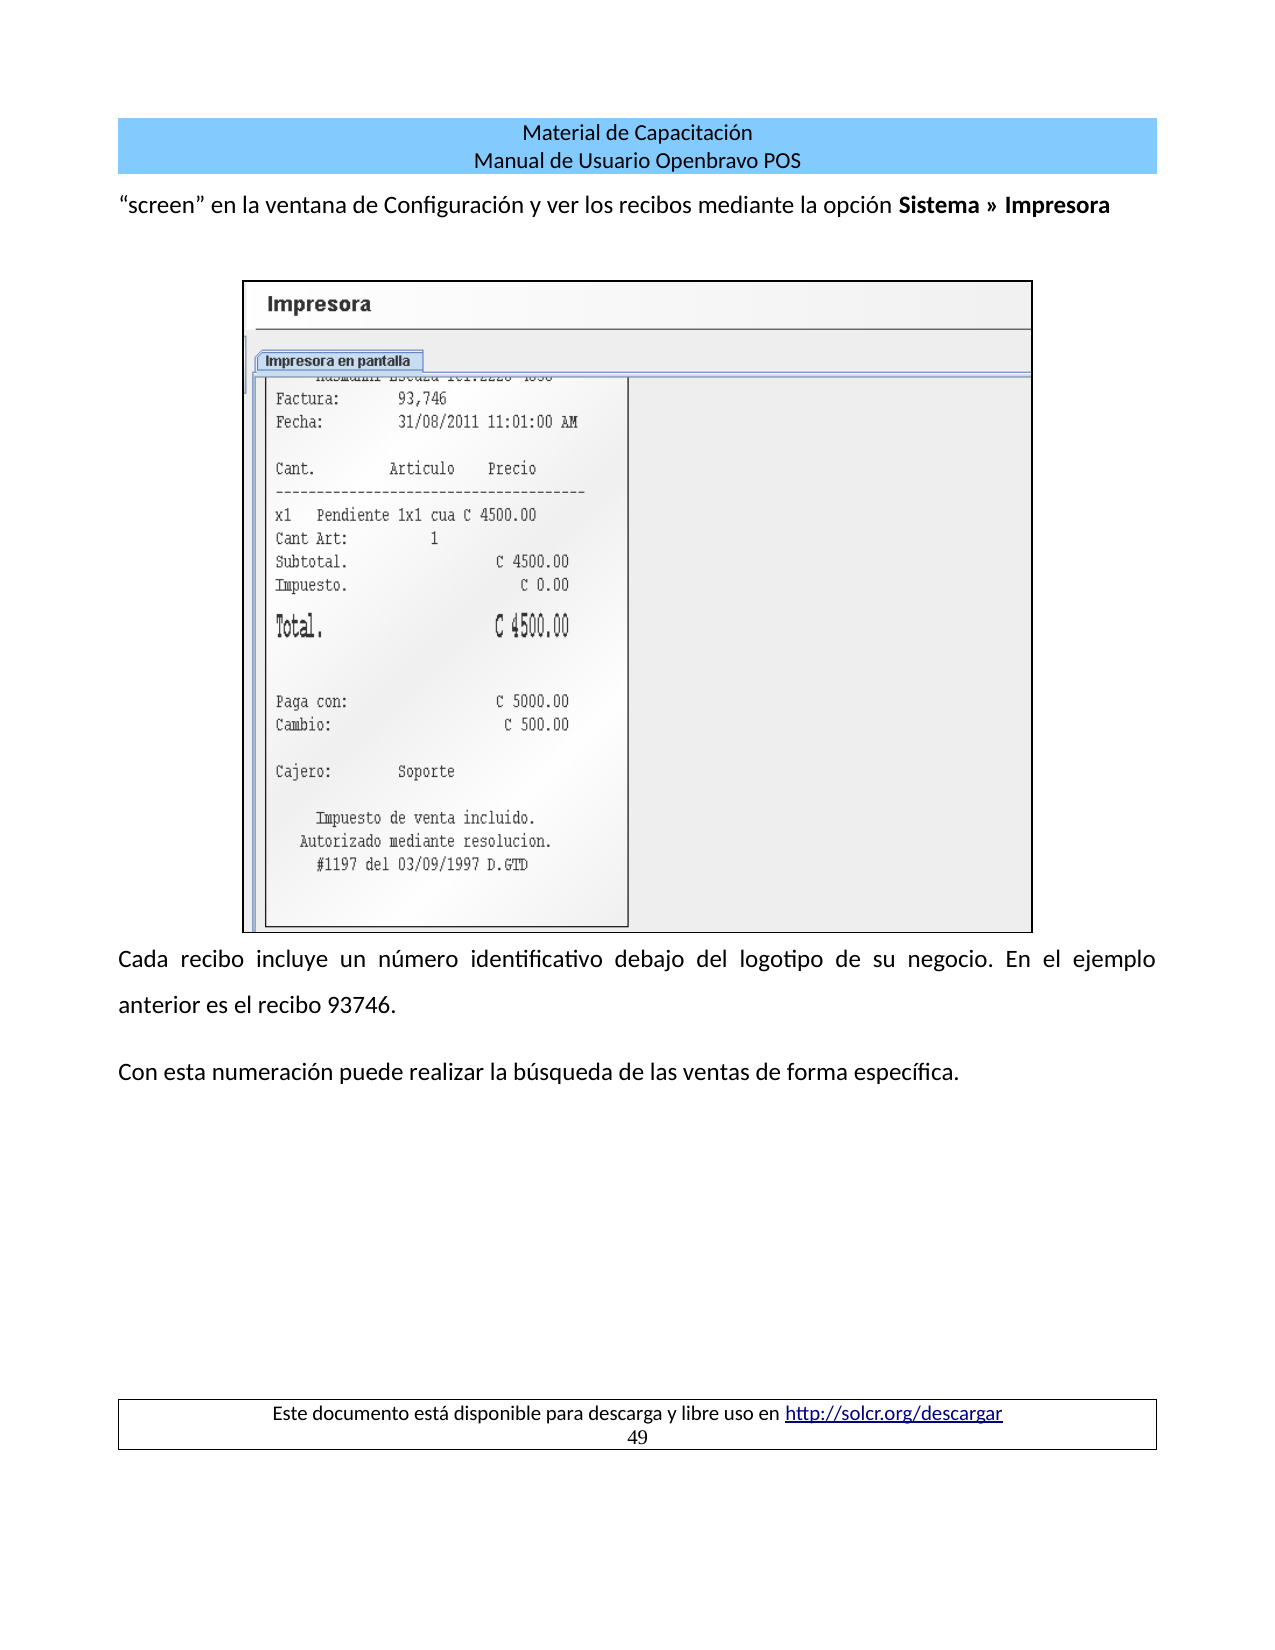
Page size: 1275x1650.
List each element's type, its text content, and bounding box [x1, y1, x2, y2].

text Con esta numeración puede realizar la búsqueda de las ventas de forma específica. [118, 1056, 1157, 1086]
text “screen” en la ventana de Configuración y ver los recibos mediante la opción Sistema » Impresora [118, 189, 1157, 219]
text Cada recibo incluye un número identificativo debajo del logotipo de su negocio. En el ejemplo anterior es el recibo 93746. [118, 943, 1157, 1020]
